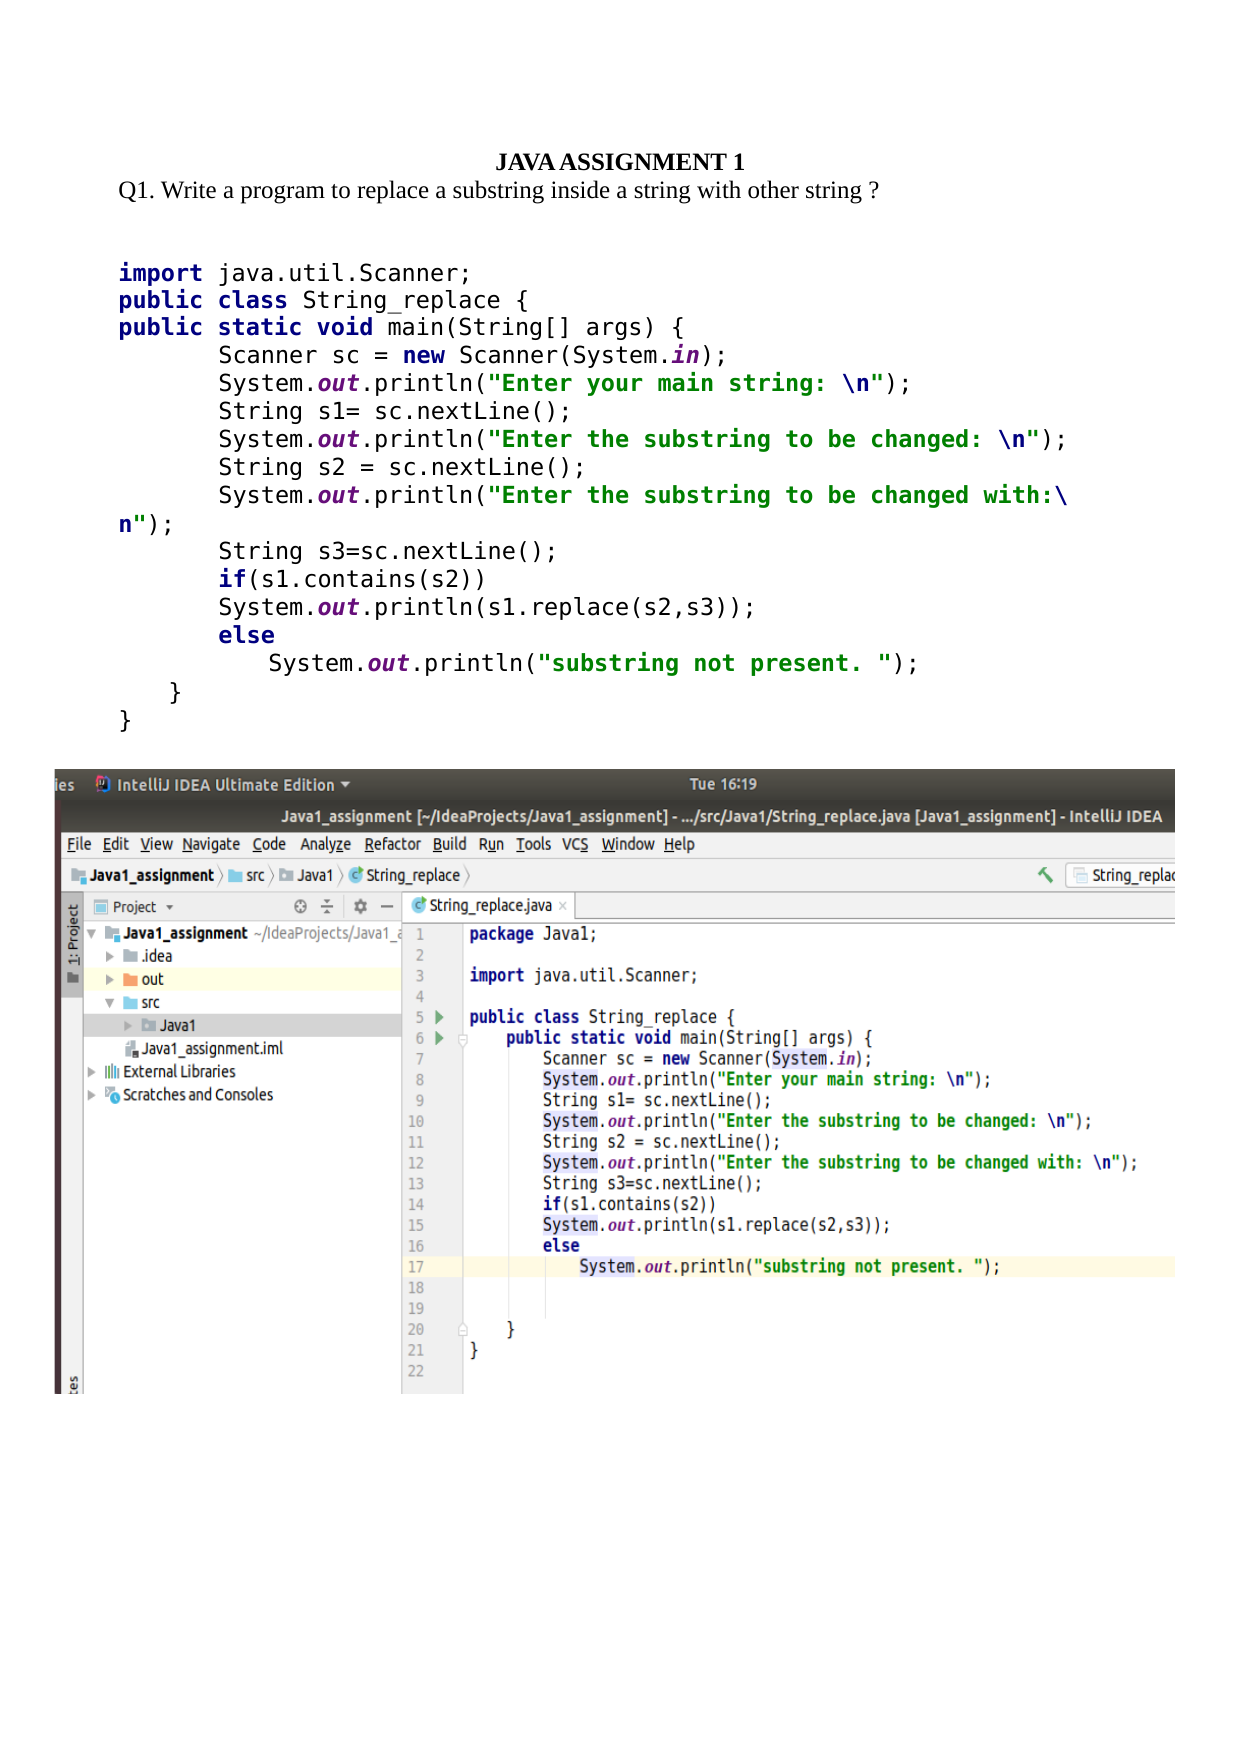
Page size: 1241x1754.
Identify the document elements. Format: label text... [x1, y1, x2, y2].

text String s1= sc.nextLine(); [118, 398, 1122, 426]
text System.out.println("Enter your main string: \n"); [118, 369, 1122, 398]
text Scanner sc = new Scanner(System.in); [118, 341, 1122, 369]
text } [118, 678, 1122, 706]
text public class String_replace { [118, 287, 1122, 314]
text if(s1.contains(s2)) [118, 566, 1122, 594]
text System.out.println("Enter the substring to be changed: \n"); [118, 426, 1122, 454]
text else [118, 622, 1122, 650]
text Q1. Write a program to replace a substring inside a string with other string ? [118, 176, 1122, 204]
text } [118, 706, 1122, 734]
text import java.util.Scanner; [118, 259, 1122, 287]
text JAVA ASSIGNMENT 1 [118, 147, 1122, 176]
text String s2 = sc.nextLine(); [118, 454, 1122, 482]
text String s3=sc.nextLine(); [118, 537, 1122, 566]
picture [54, 769, 1175, 1394]
text System.out.println(s1.replace(s2,s3)); [118, 594, 1122, 622]
text System.out.println("Enter the substring to be changed with:\n"); [118, 482, 1122, 537]
text public static void main(String[] args) { [118, 314, 1122, 341]
text System.out.println("substring not present. "); [118, 650, 1122, 678]
